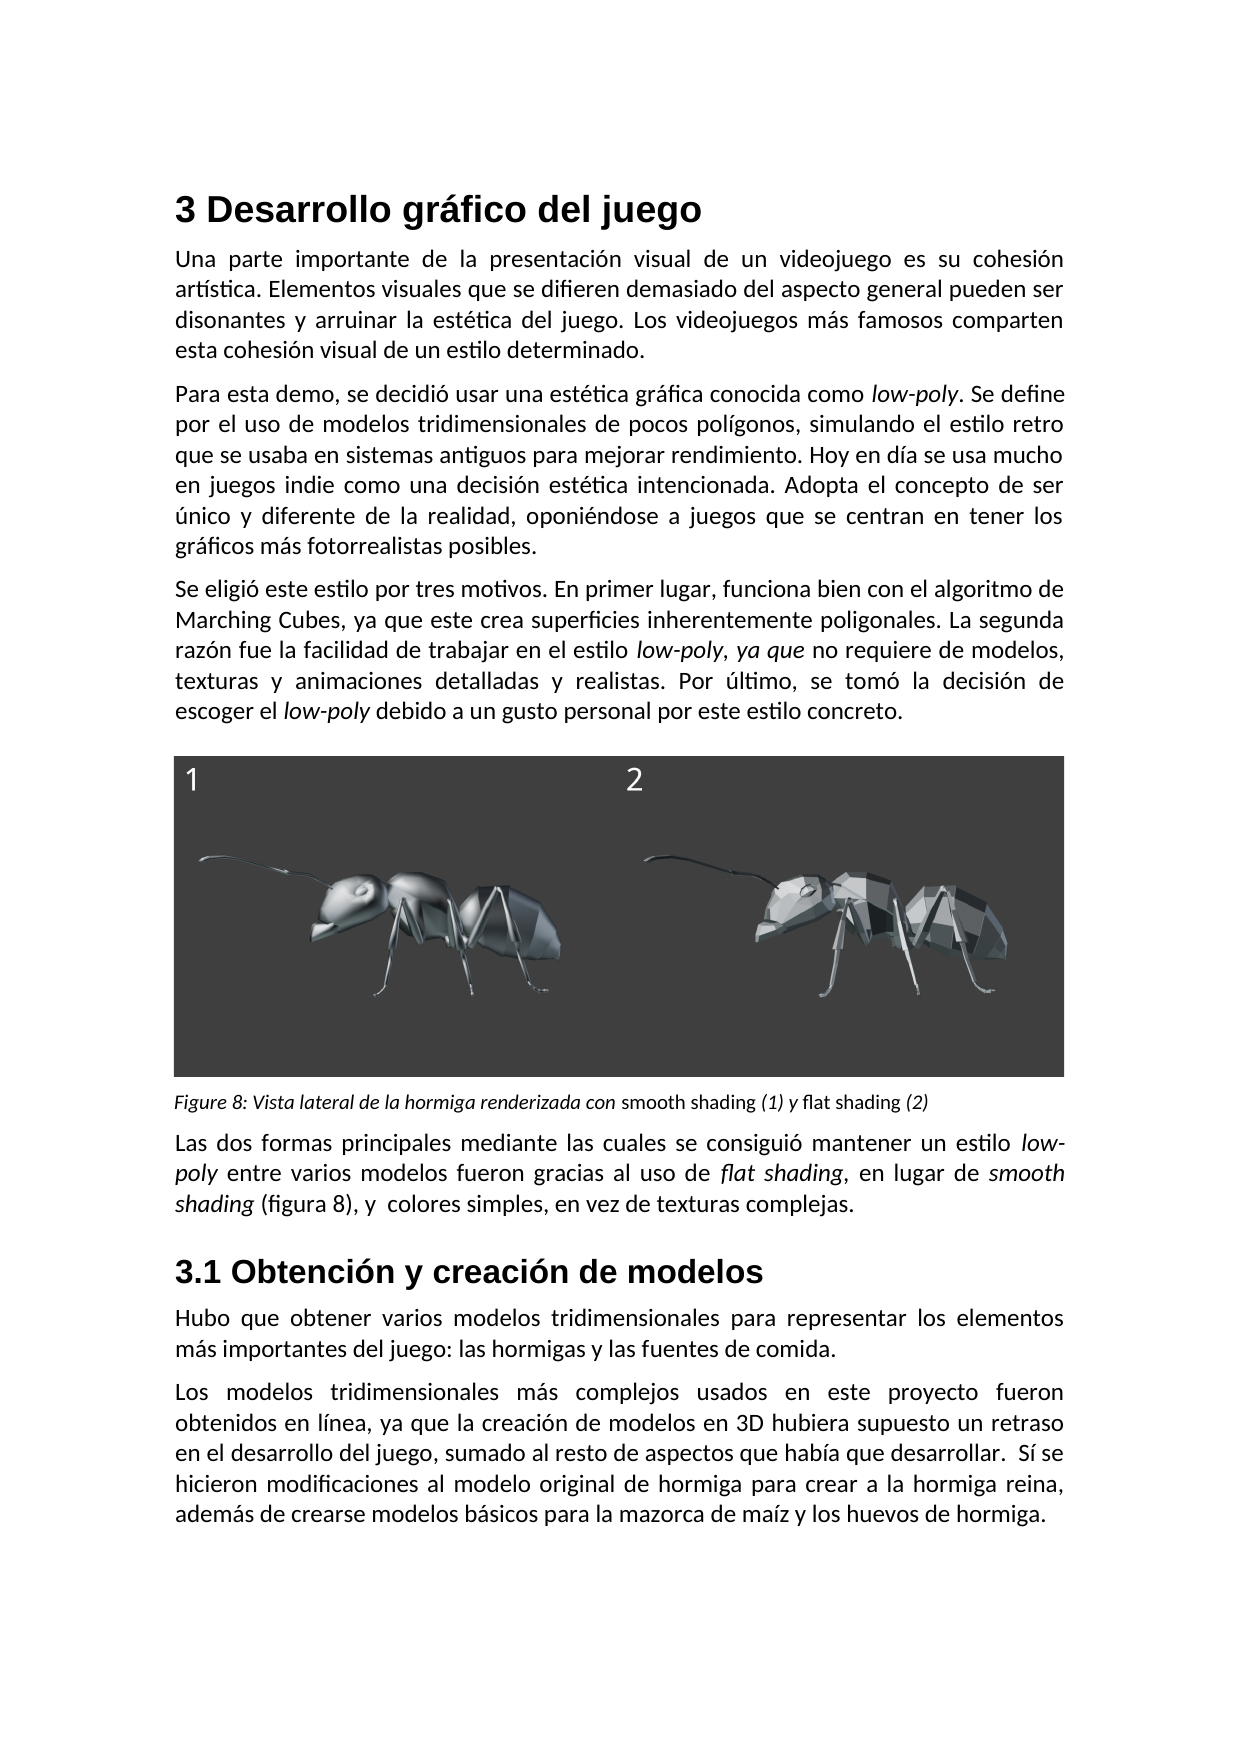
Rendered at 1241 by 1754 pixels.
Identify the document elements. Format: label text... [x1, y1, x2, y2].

text Hubo que obtener varios modelos tridimensionales para representar los elementos más importantes del juego: las hormigas y las fuentes de comida. [175, 1303, 1065, 1364]
text Se eligió este estilo por tres motivos. En primer lugar, funciona bien con el algoritmo de Marching Cubes, ya que este crea superficies inherentemente poligonales. La segunda razón fue la facilidad de trabajar en el estilo low-poly, ya que no requiere de modelos, texturas y animaciones detalladas y realistas. Por último, se tomó la decisión de escoger el low-poly debido a un gusto personal por este estilo concreto. [175, 573, 1065, 726]
subtitle Desarrollo gráfico del juego [175, 187, 1065, 231]
text Figure 8: Vista lateral de la hormiga renderizada con smooth shading (1) y flat shading (2) [174, 1077, 1064, 1114]
text [174, 738, 1065, 756]
text Una parte importante de la presentación visual de un videojuego es su cohesión artística. Elementos visuales que se difieren demasiado del aspecto general pueden ser disonantes y arruinar la estética del juego. Los videojuegos más famosos comparten esta cohesión visual de un estilo determinado. [175, 243, 1065, 365]
picture [173, 756, 1065, 1077]
text Las dos formas principales mediante las cuales se consiguió mantener un estilo low-poly entre varios modelos fueron gracias al uso de flat shading, en lugar de smooth shading (figura 8), y colores simples, en vez de texturas complejas. [175, 1077, 1065, 1218]
subtitle Obtención y creación de modelos [175, 1252, 1065, 1290]
text Para esta demo, se decidió usar una estética gráfica conocida como low-poly. Se define por el uso de modelos tridimensionales de pocos polígonos, simulando el estilo retro que se usaba en sistemas antiguos para mejorar rendimiento. Hoy en día se usa mucho en juegos indie como una decisión estética intencionada. Adopta el concepto de ser único y diferente de la realidad, oponiéndose a juegos que se centran en tener los gráficos más fotorrealistas posibles. [175, 378, 1065, 561]
text Los modelos tridimensionales más complejos usados en este proyecto fueron obtenidos en línea, ya que la creación de modelos en 3D hubiera supuesto un retraso en el desarrollo del juego, sumado al resto de aspectos que había que desarrollar. Sí se hicieron modificaciones al modelo original de hormiga para crear a la hormiga reina, además de crearse modelos básicos para la mazorca de maíz y los huevos de hormiga. [175, 1376, 1065, 1529]
